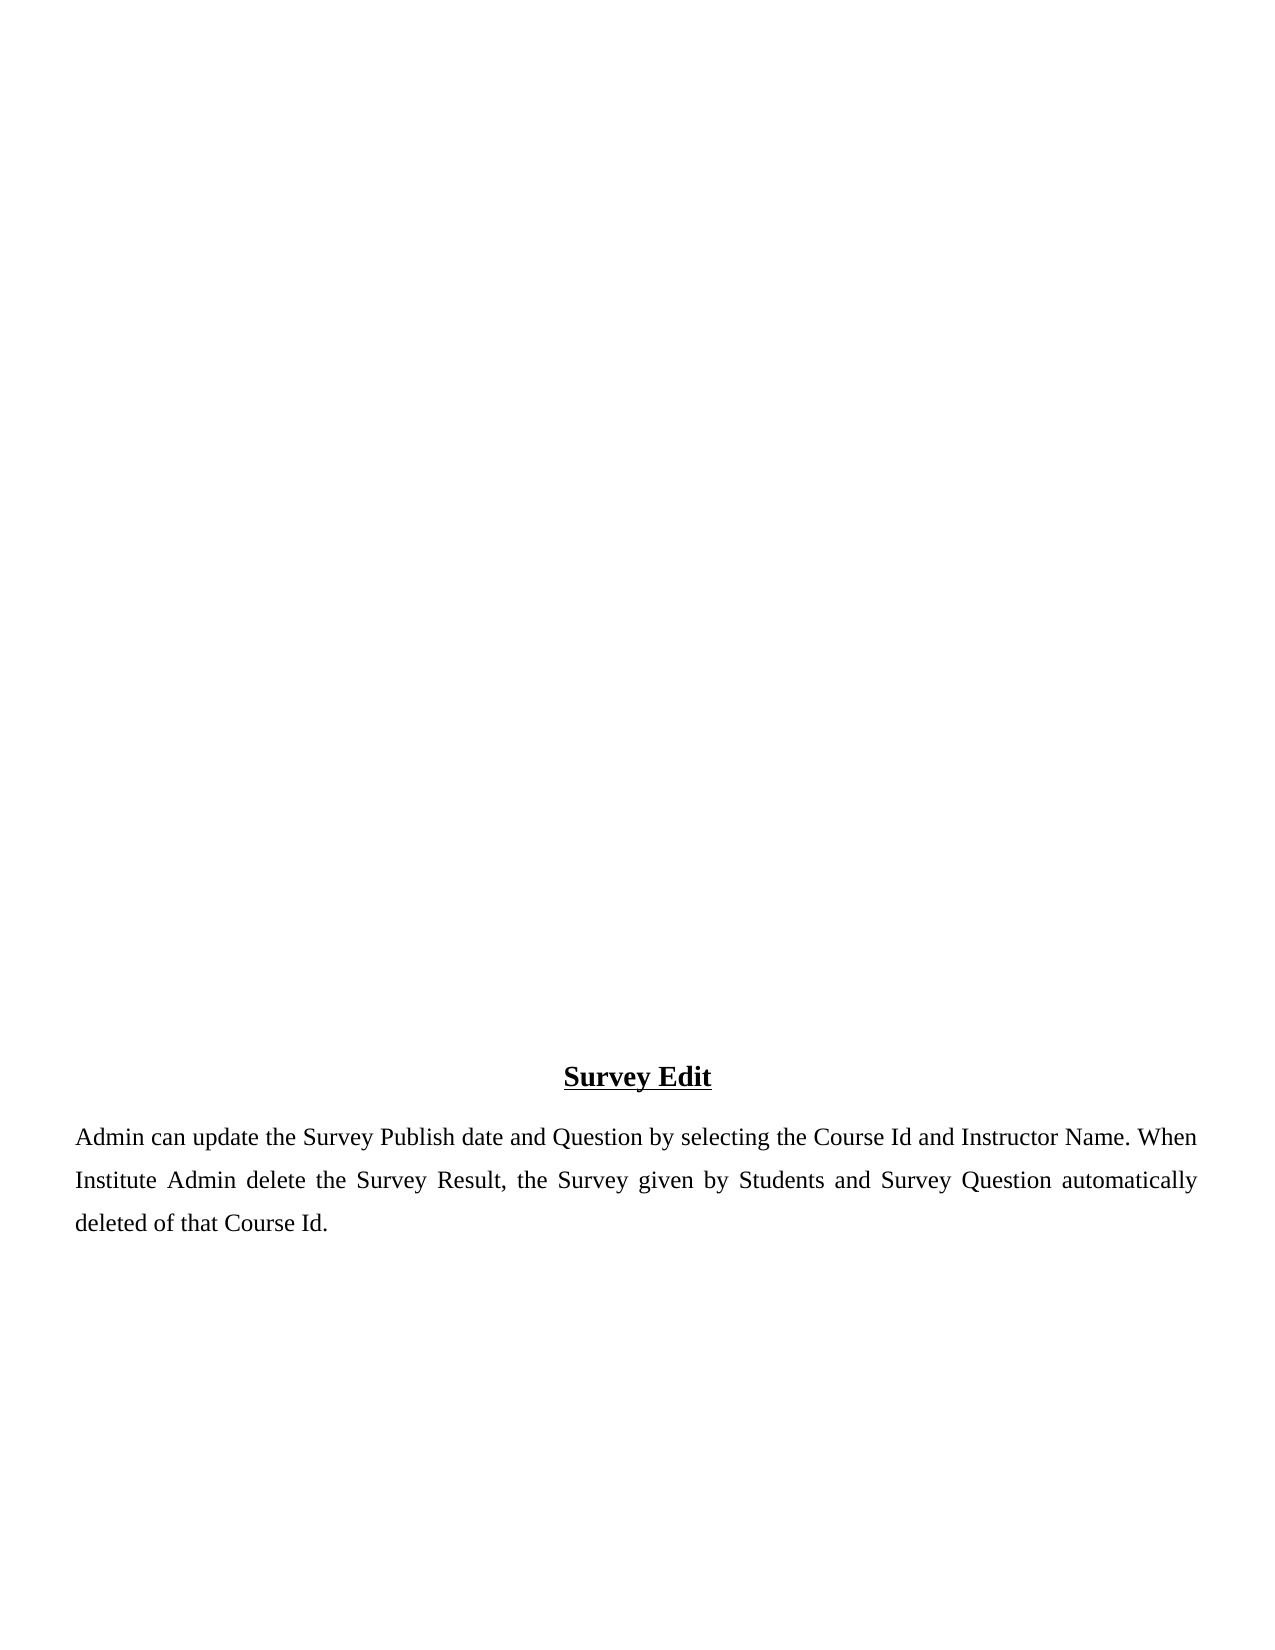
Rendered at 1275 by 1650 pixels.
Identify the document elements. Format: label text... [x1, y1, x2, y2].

text Survey Edit [75, 1059, 1200, 1093]
text Admin can update the Survey Publish date and Question by selecting the Course Id and Instructor Name. When Institute Admin delete the Survey Result, the Survey given by Students and Survey Question automatically deleted of that Course Id. [75, 1122, 1200, 1237]
